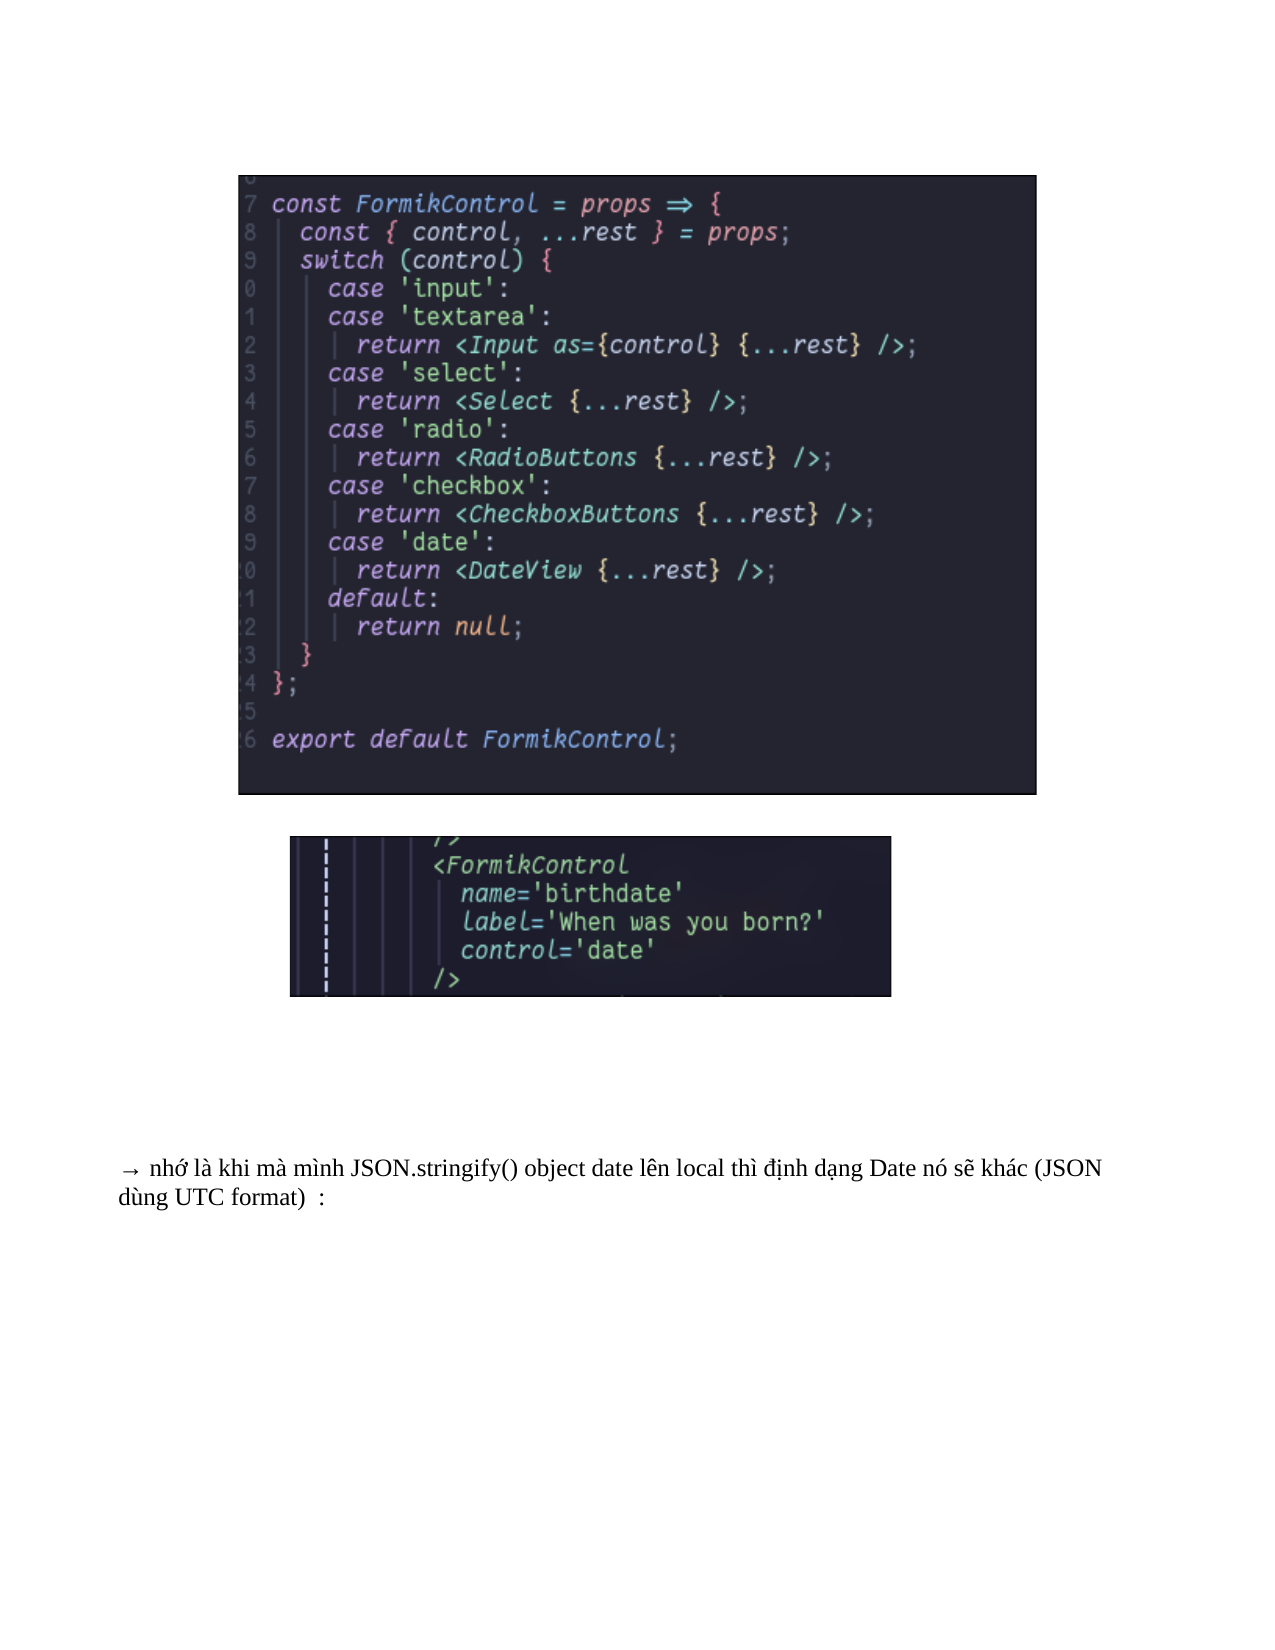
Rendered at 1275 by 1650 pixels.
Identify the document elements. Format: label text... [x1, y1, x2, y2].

picture [289, 836, 892, 997]
picture [238, 175, 1037, 795]
text → nhớ là khi mà mình JSON.stringify() object date lên local thì định dạng Date nó sẽ khác (JSON dùng UTC format) : [118, 1153, 1157, 1211]
